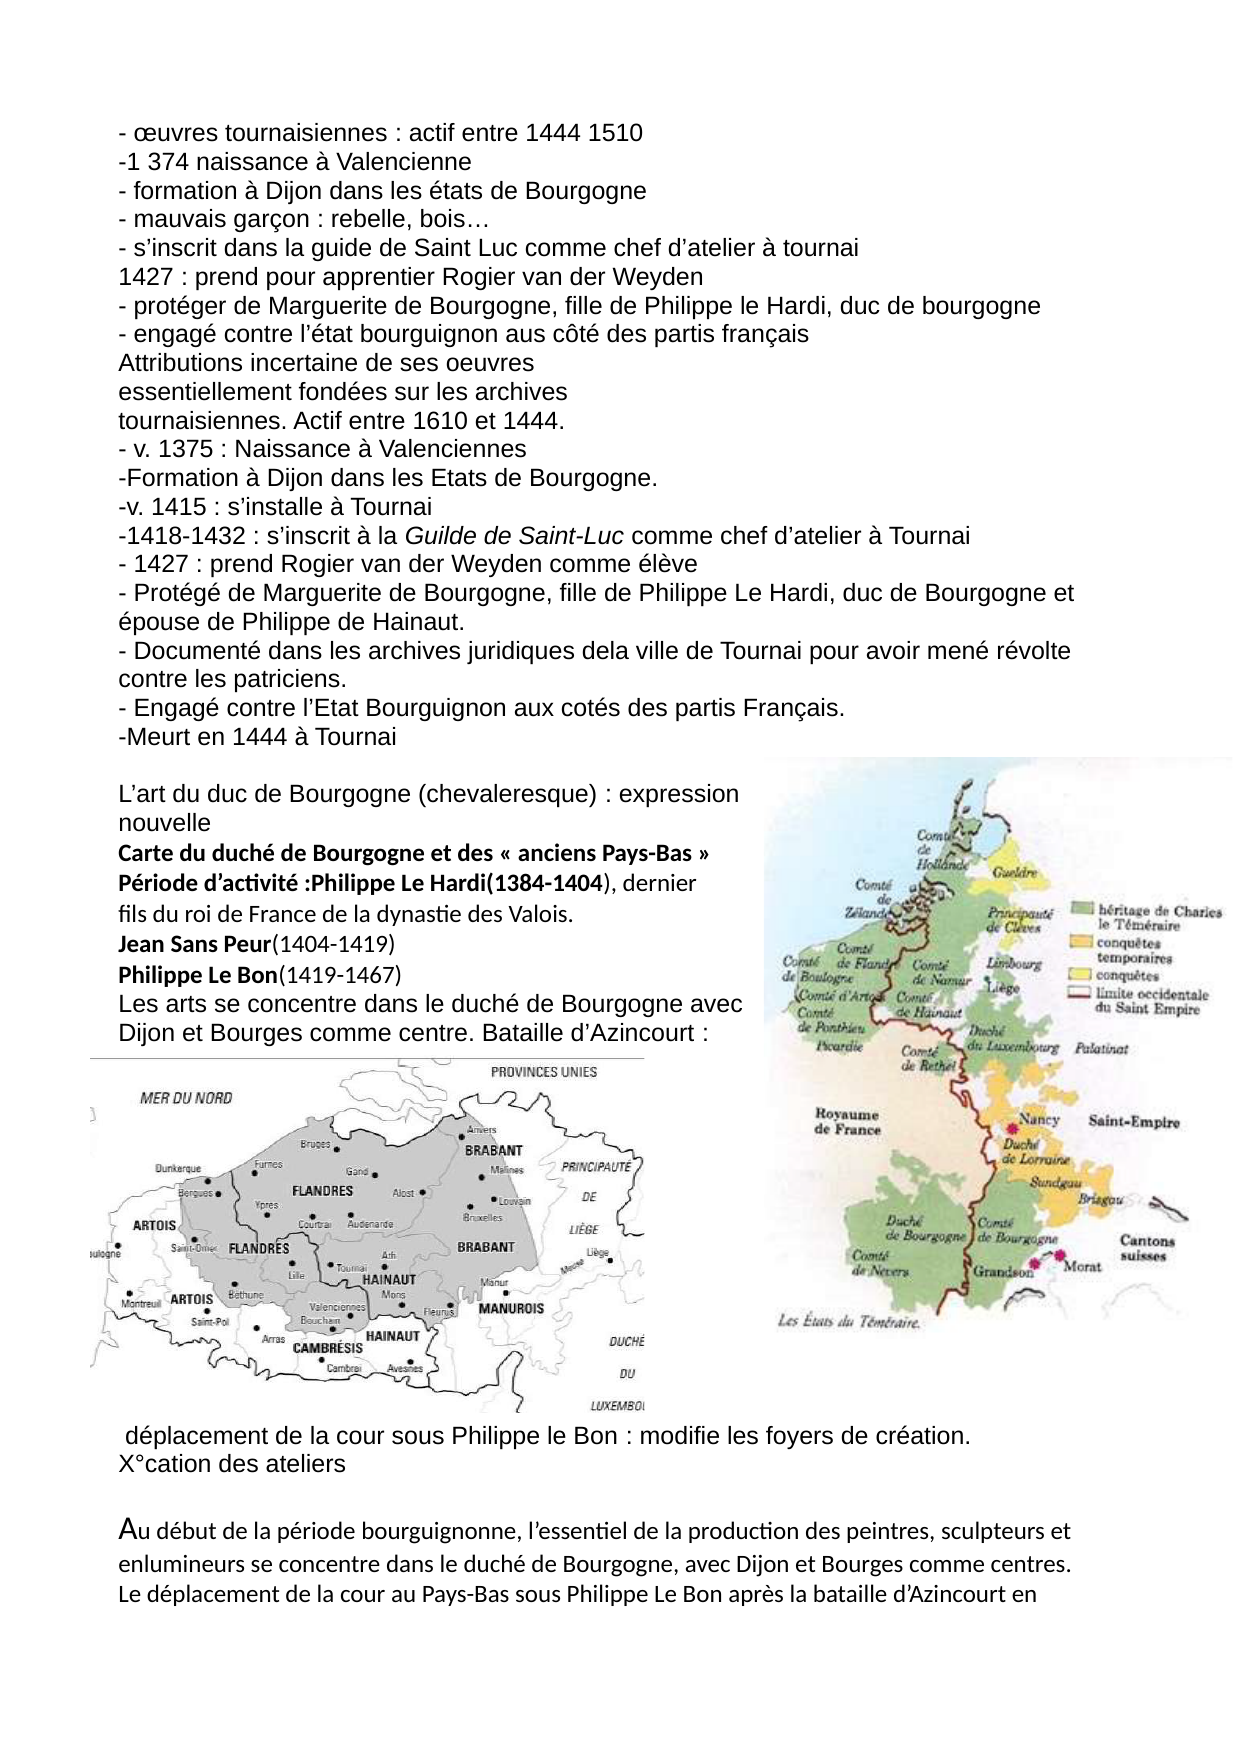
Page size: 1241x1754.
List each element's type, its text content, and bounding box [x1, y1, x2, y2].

picture [763, 757, 1233, 1339]
text -1418-1432 : s’inscrit à la Guilde de Saint-Luc comme chef d’atelier à Tournai [118, 521, 1122, 549]
text Les arts se concentre dans le duché de Bourgogne avec Dijon et Bourges comme centre. Bataille d’Azincourt : [118, 989, 763, 1047]
text - Documenté dans les archives juridiques dela ville de Tournai pour avoir mené révolte contre les patriciens. [118, 636, 1122, 693]
text - 1427 : prend Rogier van der Weyden comme élève [118, 549, 1122, 578]
text - œuvres tournaisiennes : actif entre 1444 1510 [118, 118, 1122, 147]
text Philippe Le Bon(1419-1467) [118, 959, 763, 989]
text -1 374 naissance à Valencienne [118, 147, 1122, 176]
text enlumineurs se concentre dans le duché de Bourgogne, avec Dijon et Bourges comme centres. [118, 1548, 1122, 1578]
text - engagé contre l’état bourguignon aus côté des partis français [118, 319, 1122, 348]
text - formation à Dijon dans les états de Bourgogne [118, 176, 1122, 204]
text Jean Sans Peur(1404-1419) [118, 928, 763, 959]
picture [90, 1055, 645, 1413]
text fils du roi de France de la dynastie des Valois. [118, 898, 763, 928]
text Le déplacement de la cour au Pays-Bas sous Philippe Le Bon après la bataille d’Azincourt en [118, 1578, 1122, 1609]
text - mauvais garçon : rebelle, bois… [118, 204, 1122, 233]
text X°cation des ateliers [118, 1449, 1122, 1478]
text -Meurt en 1444 à Tournai [118, 722, 1122, 751]
text Période d’activité :Philippe Le Hardi(1384-1404), dernier [118, 867, 763, 898]
text L’art du duc de Bourgogne (chevaleresque) : expression nouvelle [118, 779, 763, 837]
text - v. 1375 : Naissance à Valenciennes [118, 434, 1122, 463]
text tournaisiennes. Actif entre 1610 et 1444. [118, 406, 1122, 434]
text - protéger de Marguerite de Bourgogne, fille de Philippe le Hardi, duc de bourgogne [118, 291, 1122, 319]
text - Protégé de Marguerite de Bourgogne, fille de Philippe Le Hardi, duc de Bourgogne et [118, 578, 1122, 607]
text épouse de Philippe de Hainaut. [118, 607, 1122, 636]
text essentiellement fondées sur les archives [118, 377, 1122, 406]
text -Formation à Dijon dans les Etats de Bourgogne. [118, 463, 1122, 492]
text - Engagé contre l’Etat Bourguignon aux cotés des partis Français. [118, 693, 1122, 722]
text Au début de la période bourguignonne, l’essentiel de la production des peintres, sculpteurs et [118, 1507, 1122, 1548]
text déplacement de la cour sous Philippe le Bon : modifie les foyers de création. [118, 1421, 1122, 1449]
text - s’inscrit dans la guide de Saint Luc comme chef d’atelier à tournai [118, 233, 1122, 262]
text Carte du duché de Bourgogne et des « anciens Pays-Bas » [118, 837, 763, 867]
text 1427 : prend pour apprentier Rogier van der Weyden [118, 262, 1122, 291]
text Attributions incertaine de ses oeuvres [118, 348, 1122, 377]
text -v. 1415 : s’installe à Tournai [118, 492, 1122, 521]
